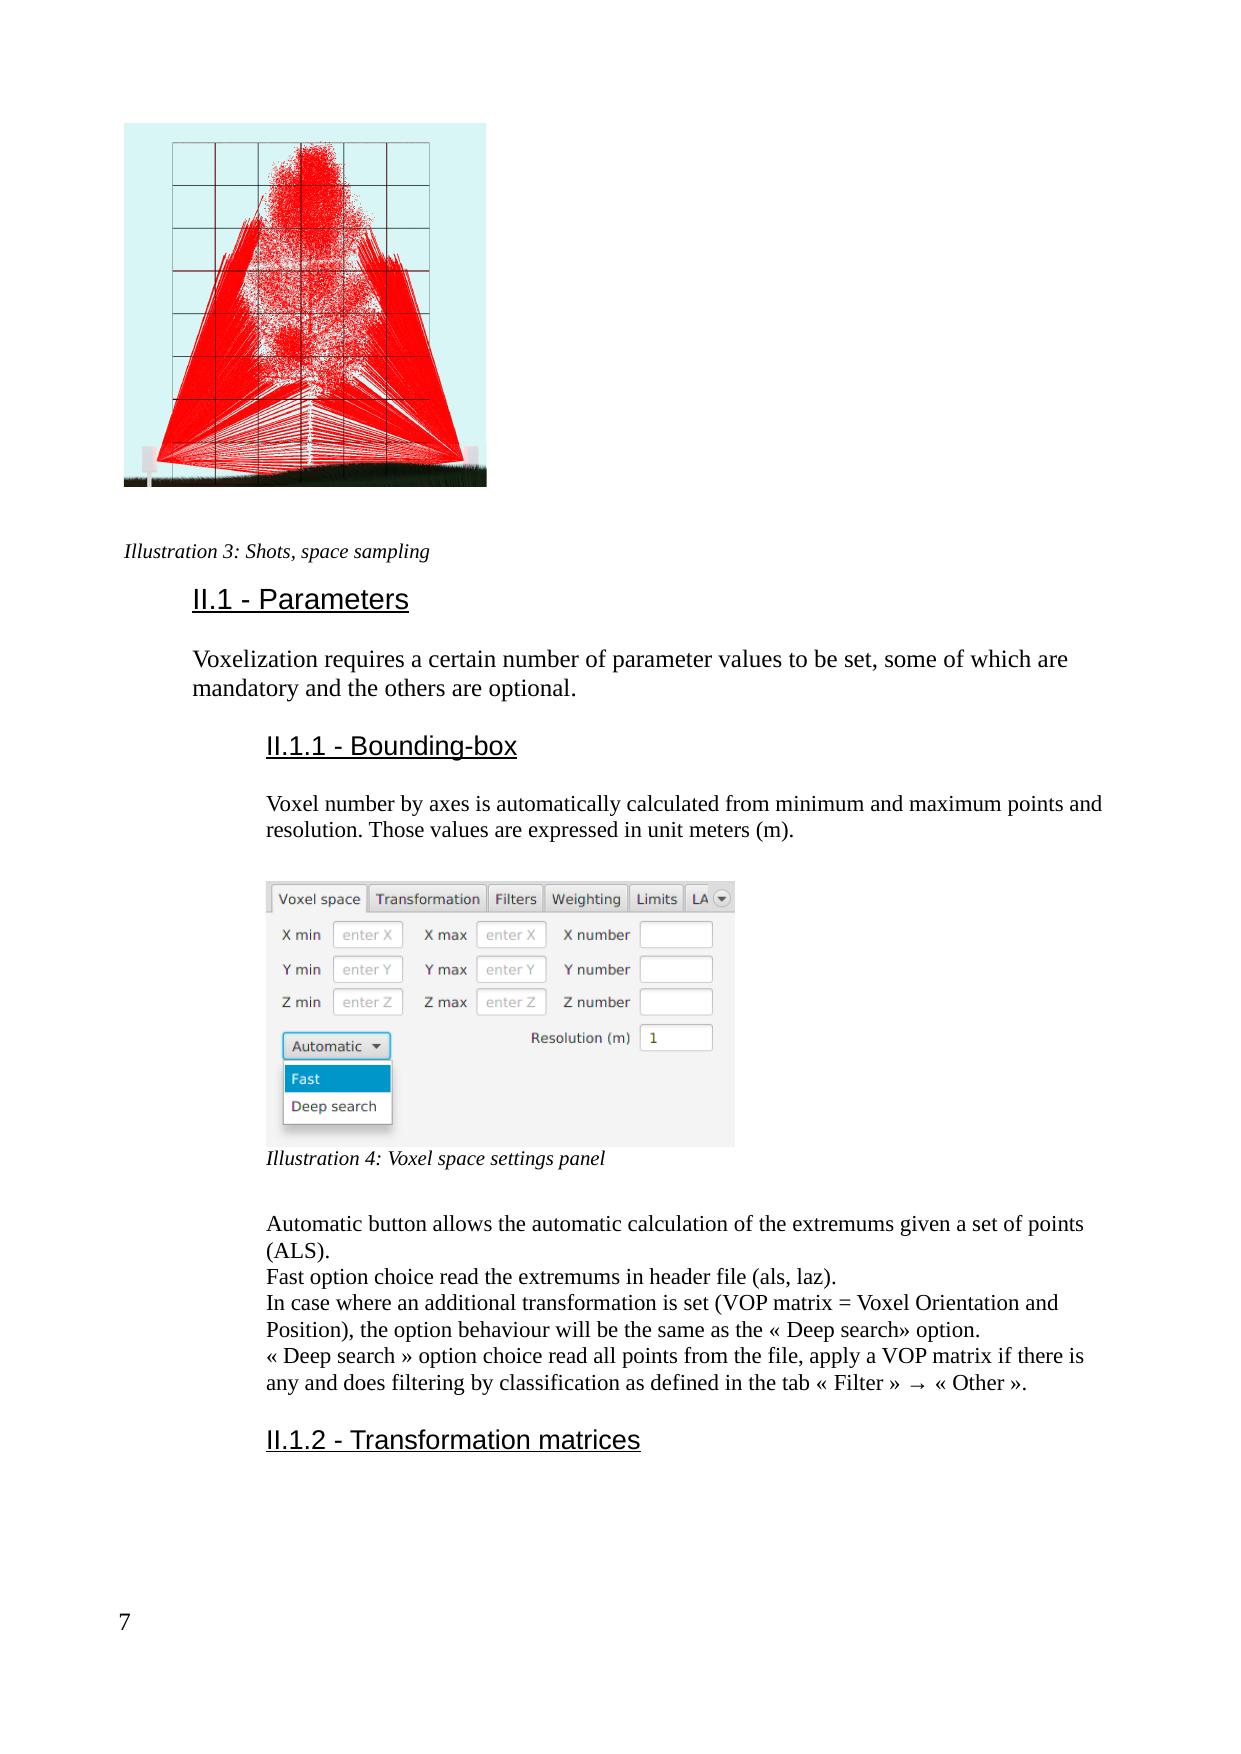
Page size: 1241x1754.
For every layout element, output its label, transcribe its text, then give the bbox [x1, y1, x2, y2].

table_cell Illustration 3: Shots, space sampling [118, 521, 620, 582]
picture [265, 881, 735, 1147]
text Fast option choice read the extremums in header file (als, laz). [266, 1263, 1122, 1289]
table_cell [620, 118, 1122, 521]
text In case where an additional transformation is set (VOP matrix = Voxel Orientation and Position), the option behaviour will be the same as the « Deep search» option. [266, 1289, 1122, 1342]
subtitle II.1.1 - Bounding-box [266, 730, 1122, 761]
text Automatic button allows the automatic calculation of the extremums given a set of points (ALS). [266, 1210, 1122, 1263]
text Voxel number by axes is automatically calculated from minimum and maximum points and resolution. Those values are expressed in unit meters (m). [266, 790, 1122, 843]
table_cell [620, 521, 1122, 582]
table_header [118, 1170, 1122, 1210]
text « Deep search » option choice read all points from the file, apply a VOP matrix if there is any and does filtering by classification as defined in the tab « Filter » → « Other ». [266, 1342, 1122, 1395]
picture [123, 123, 487, 487]
subtitle II.1 - Parameters [192, 582, 1122, 615]
text Illustration 4: Voxel space settings panel [266, 1147, 735, 1170]
table_cell [118, 118, 620, 521]
text Voxelization requires a certain number of parameter values to be set, some of which are mandatory and the others are optional. [192, 644, 1122, 701]
subtitle II.1.2 - Transformation matrices [266, 1424, 1122, 1455]
